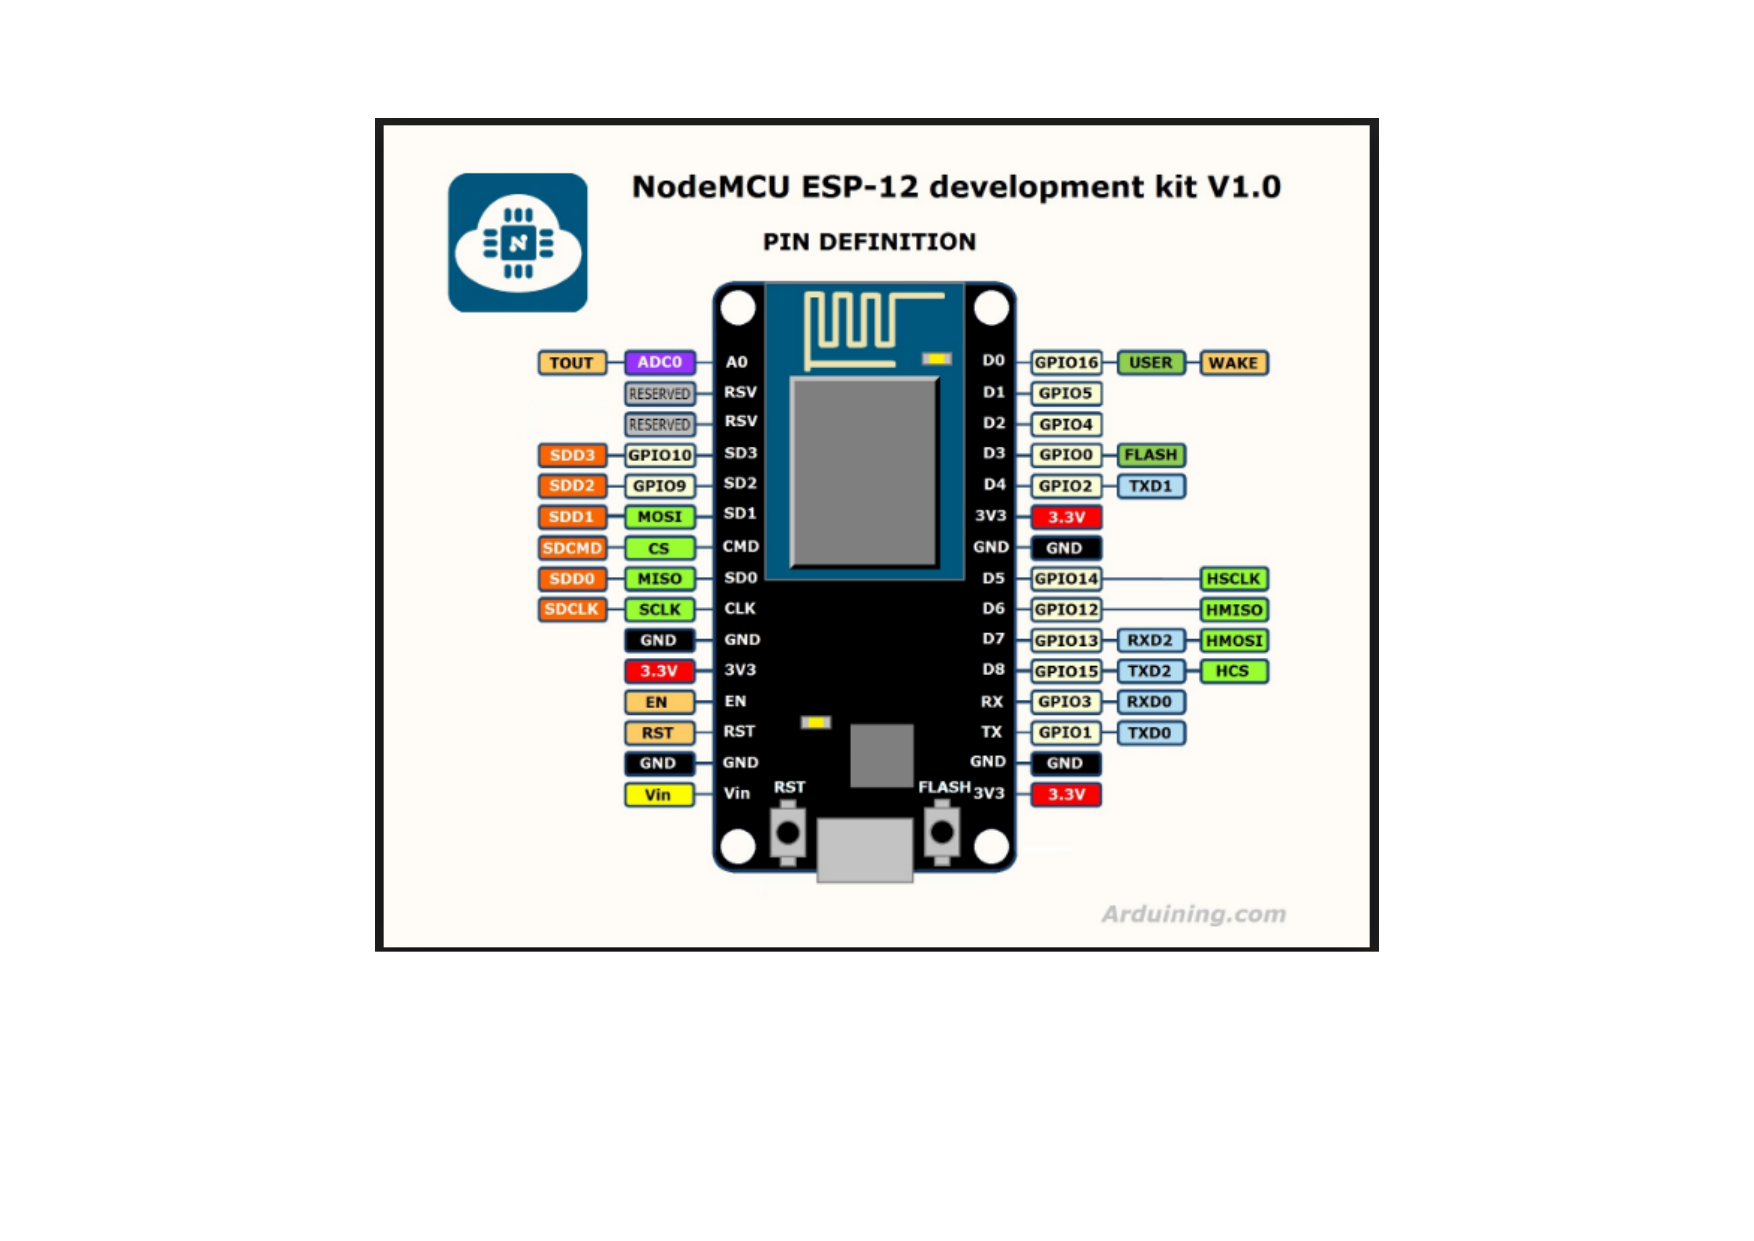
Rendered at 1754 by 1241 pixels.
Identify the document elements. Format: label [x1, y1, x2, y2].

picture [375, 118, 1379, 955]
